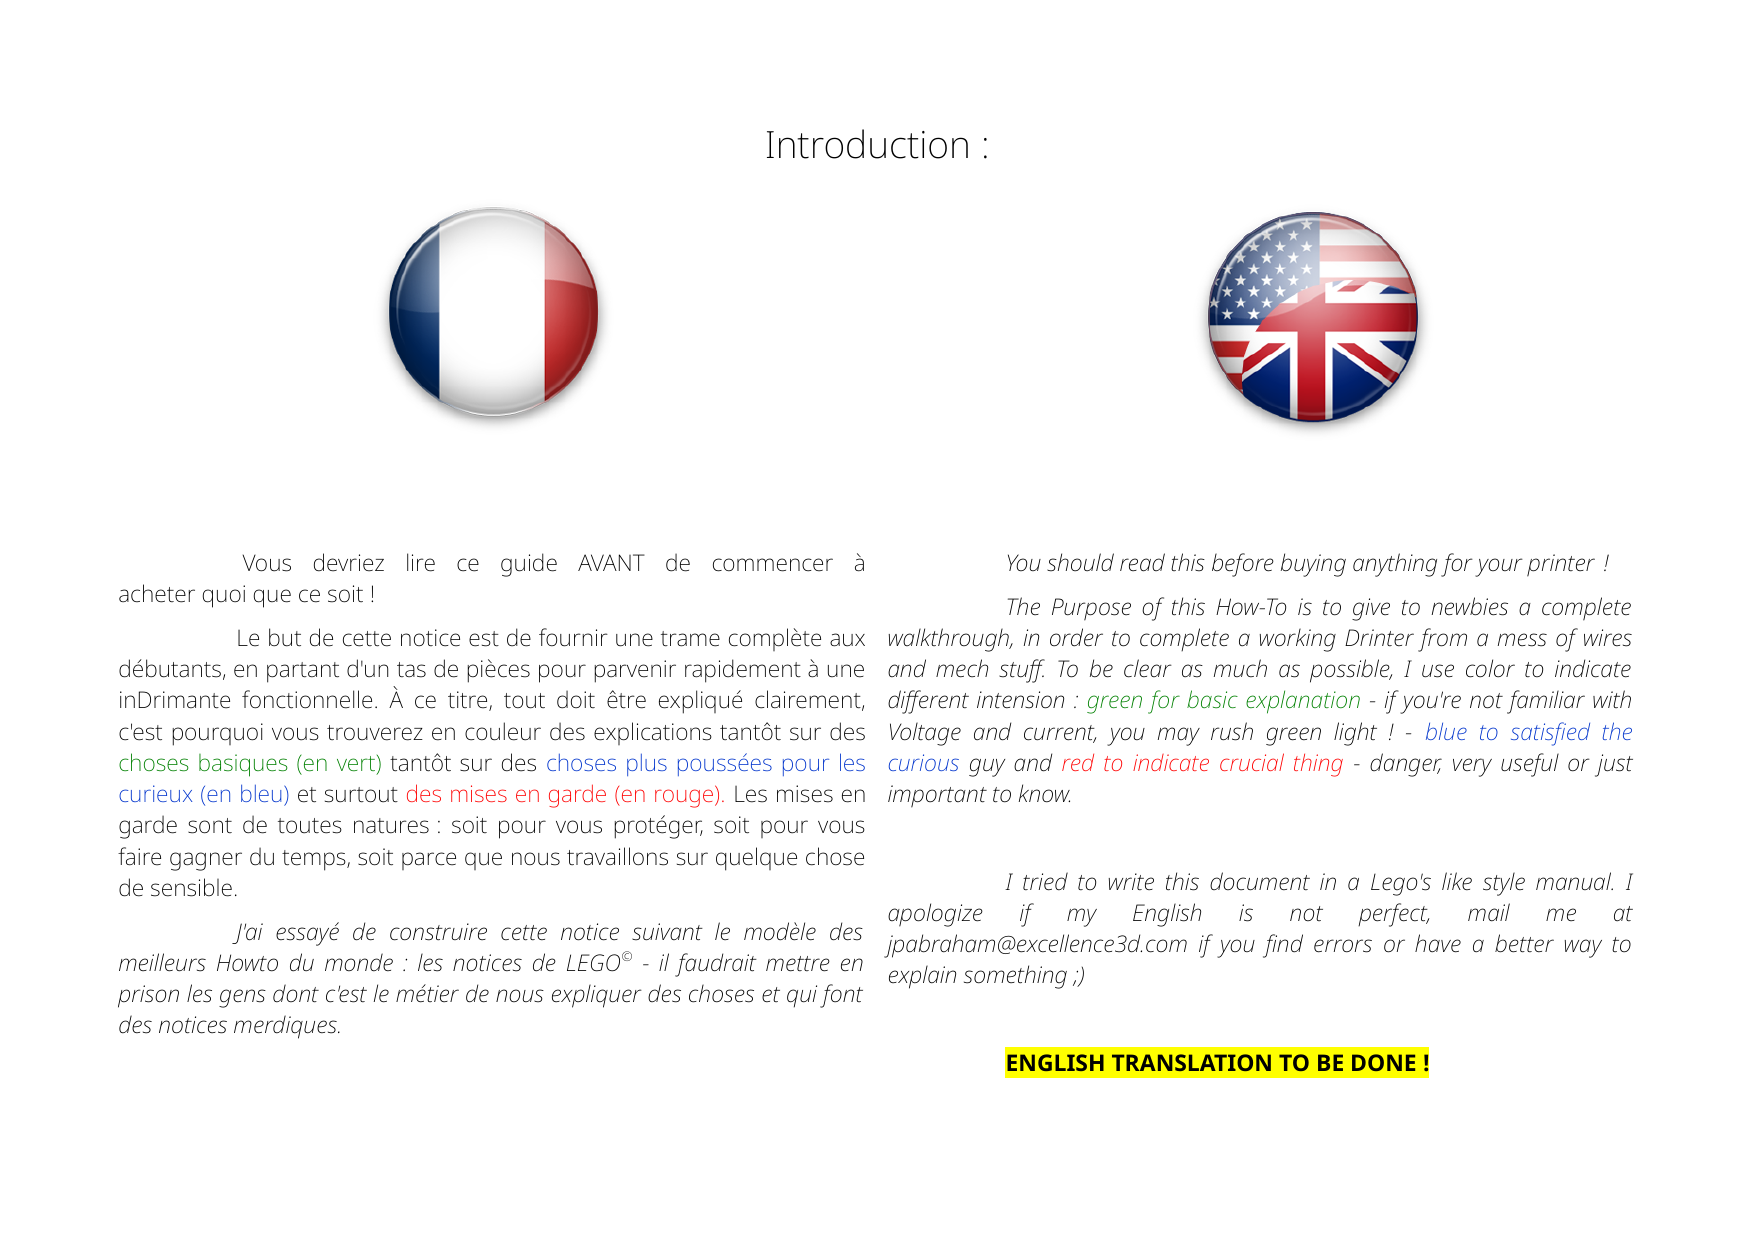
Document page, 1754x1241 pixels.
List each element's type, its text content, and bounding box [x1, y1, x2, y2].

text ENGLISH TRANSLATION TO BE DONE ! [887, 1047, 1636, 1078]
text The Purpose of this How-To is to give to newbies a complete walkthrough, in order to complete a working Drinter from a mess of wires and mech stuff. To be clear as much as possible, I use color to indicate different intension : green for basic explanation - if you're not familiar with Voltage and current, you may rush green light ! - blue to satisfied the curious guy and red to indicate crucial thing - danger, very useful or just important to know. [887, 591, 1636, 809]
picture [373, 194, 614, 435]
text You should read this before buying anything for your printer ! [887, 547, 1636, 578]
text Vous devriez lire ce guide AVANT de commencer à acheter quoi que ce soit ! [118, 547, 867, 609]
text Le but de cette notice est de fournir une trame complète aux débutants, en partant d'un tas de pièces pour parvenir rapidement à une inDrimante fonctionnelle. À ce titre, tout doit être expliqué clairement, c'est pourquoi vous trouverez en couleur des explications tantôt sur des choses basiques (en vert) tantôt sur des choses plus poussées pour les curieux (en bleu) et surtout des mises en garde (en rouge). Les mises en garde sont de toutes natures : soit pour vous protéger, soit pour vous faire gagner du temps, soit parce que nous travaillons sur quelque chose de sensible. [118, 622, 867, 903]
text Introduction : [118, 118, 1636, 169]
picture [1192, 199, 1434, 441]
text I tried to write this document in a Lego's like style manual. I apologize if my English is not perfect, mail me at jpabraham@excellence3d.com if you find errors or have a better way to explain something ;) [887, 866, 1636, 991]
text J'ai essayé de construire cette notice suivant le modèle des meilleurs Howto du monde : les notices de LEGO© - il faudrait mettre en prison les gens dont c'est le métier de nous expliquer des choses et qui font des notices merdiques. [118, 916, 867, 1041]
